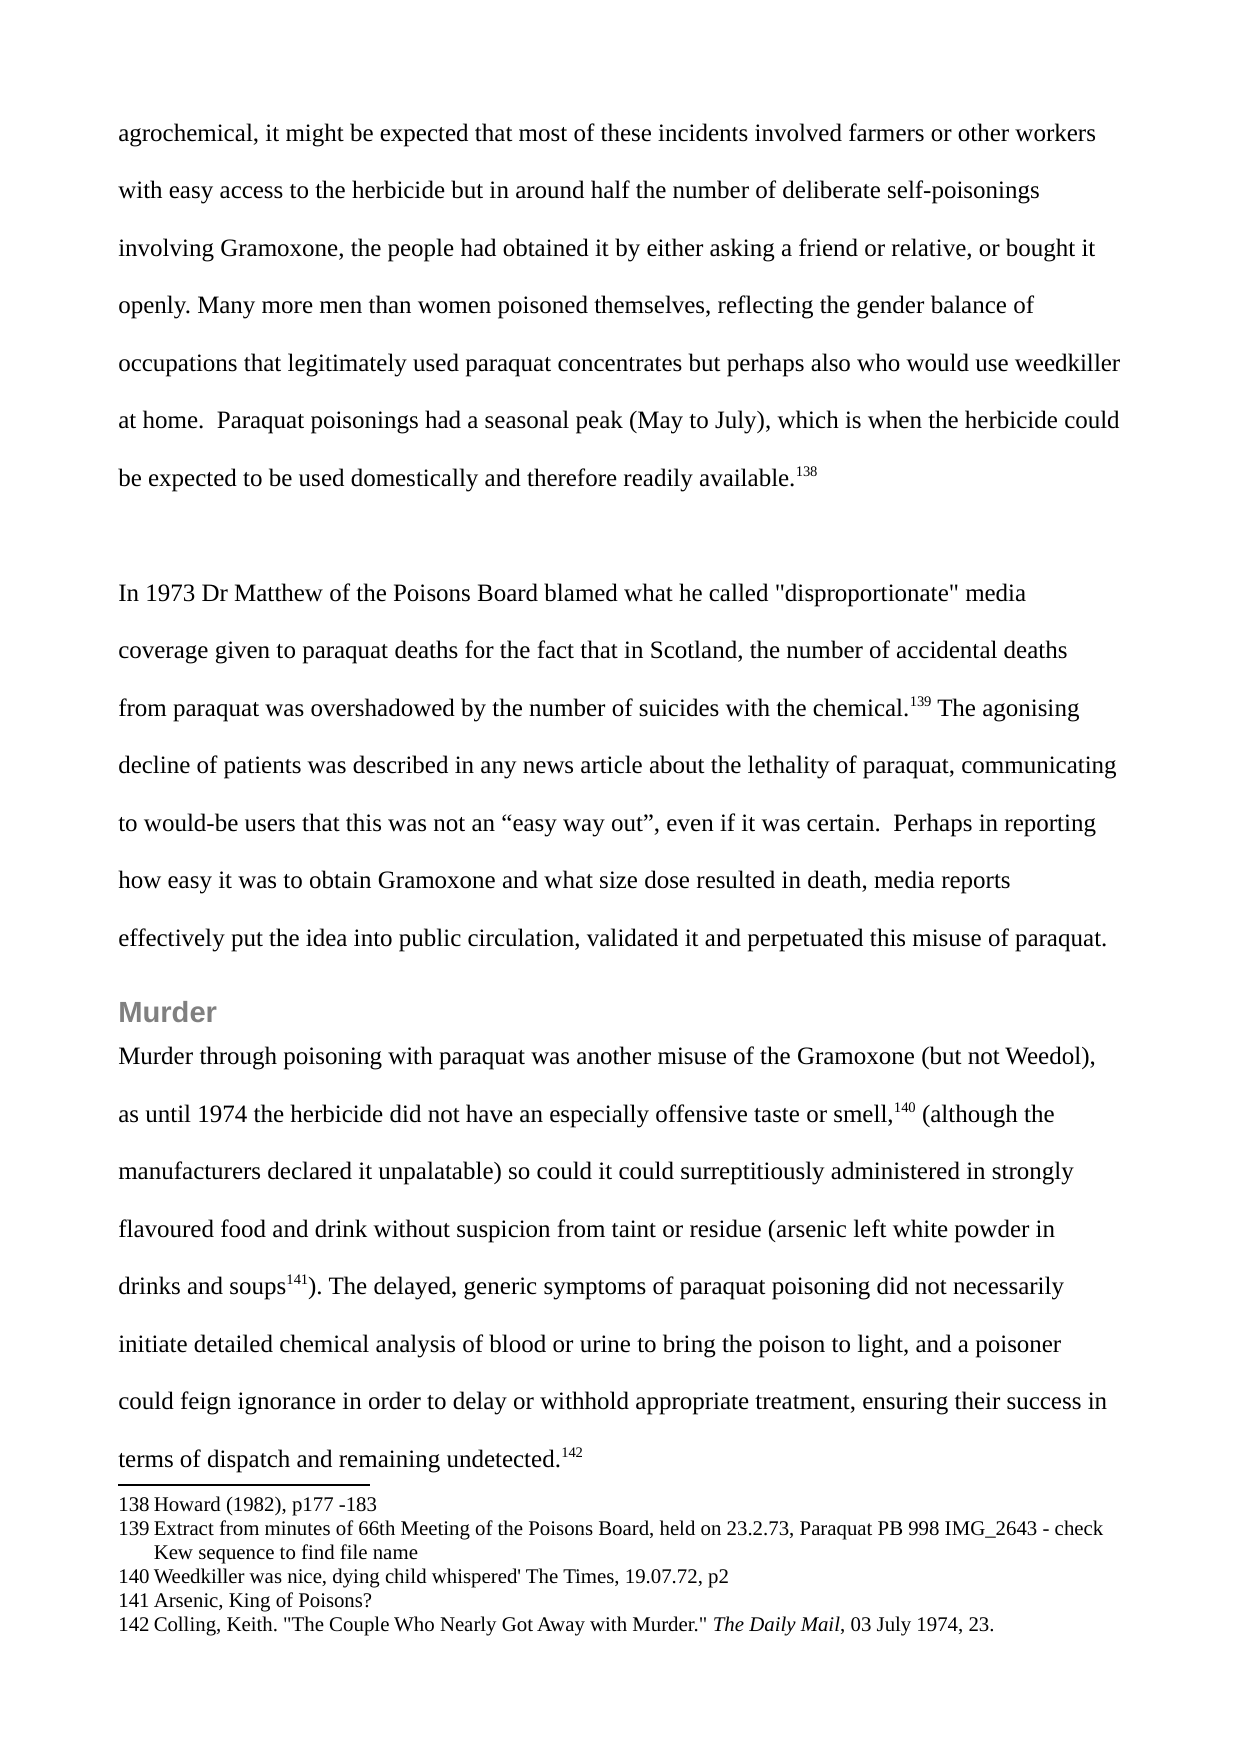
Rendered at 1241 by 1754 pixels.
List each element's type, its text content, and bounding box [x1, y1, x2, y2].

text Colling, Keith. "The Couple Who Nearly Got Away with Murder." The Daily Mail, 03 July 1974, 23. [118, 1612, 1122, 1636]
text In 1973 Dr Matthew of the Poisons Board blamed what he called "disproportionate" media coverage given to paraquat deaths for the fact that in Scotland, the number of accidental deaths from paraquat was overshadowed by the number of suicides with the chemical. The agonising decline of patients was described in any news article about the lethality of paraquat, communicating to would-be users that this was not an “easy way out”, even if it was certain. Perhaps in reporting how easy it was to obtain Gramoxone and what size dose resulted in death, media reports effectively put the idea into public circulation, validated it and perpetuated this misuse of paraquat. [118, 578, 1122, 952]
text Howard (1982), p177 -183 [118, 1491, 1122, 1516]
text Extract from minutes of 66th Meeting of the Poisons Board, held on 23.2.73, Paraquat PB 998 IMG_2643 - check Kew sequence to find file name [118, 1516, 1122, 1564]
subtitle Murder [118, 995, 1122, 1029]
text Weedkiller was nice, dying child whispered' The Times, 19.07.72, p2 [118, 1564, 1122, 1588]
text Murder through poisoning with paraquat was another misuse of the Gramoxone (but not Weedol), as until 1974 the herbicide did not have an especially offensive taste or smell, (although the manufacturers declared it unpalatable) so could it could surreptitiously administered in strongly flavoured food and drink without suspicion from taint or residue (arsenic left white powder in drinks and soups). The delayed, generic symptoms of paraquat poisoning did not necessarily initiate detailed chemical analysis of blood or urine to bring the poison to light, and a poisoner could feign ignorance in order to delay or withhold appropriate treatment, ensuring their success in terms of dispatch and remaining undetected. [118, 1041, 1122, 1472]
text Arsenic, King of Poisons? [118, 1588, 1122, 1612]
text Although the medical press carried case studies of paraquat suicides from the earliest occasions, this use for paraquat was not explicitly mentioned in the mainstream press until 1972. This followed an investigation earlier in the year into how easily anyone could obtain Gramoxone. As an agrochemical, it might be expected that most of these incidents involved farmers or other workers with easy access to the herbicide but in around half the number of deliberate self-poisonings involving Gramoxone, the people had obtained it by either asking a friend or relative, or bought it openly. Many more men than women poisoned themselves, reflecting the gender balance of occupations that legitimately used paraquat concentrates but perhaps also who would use weedkiller at home. Paraquat poisonings had a seasonal peak (May to July), which is when the herbicide could be expected to be used domestically and therefore readily available. [118, 118, 1122, 492]
